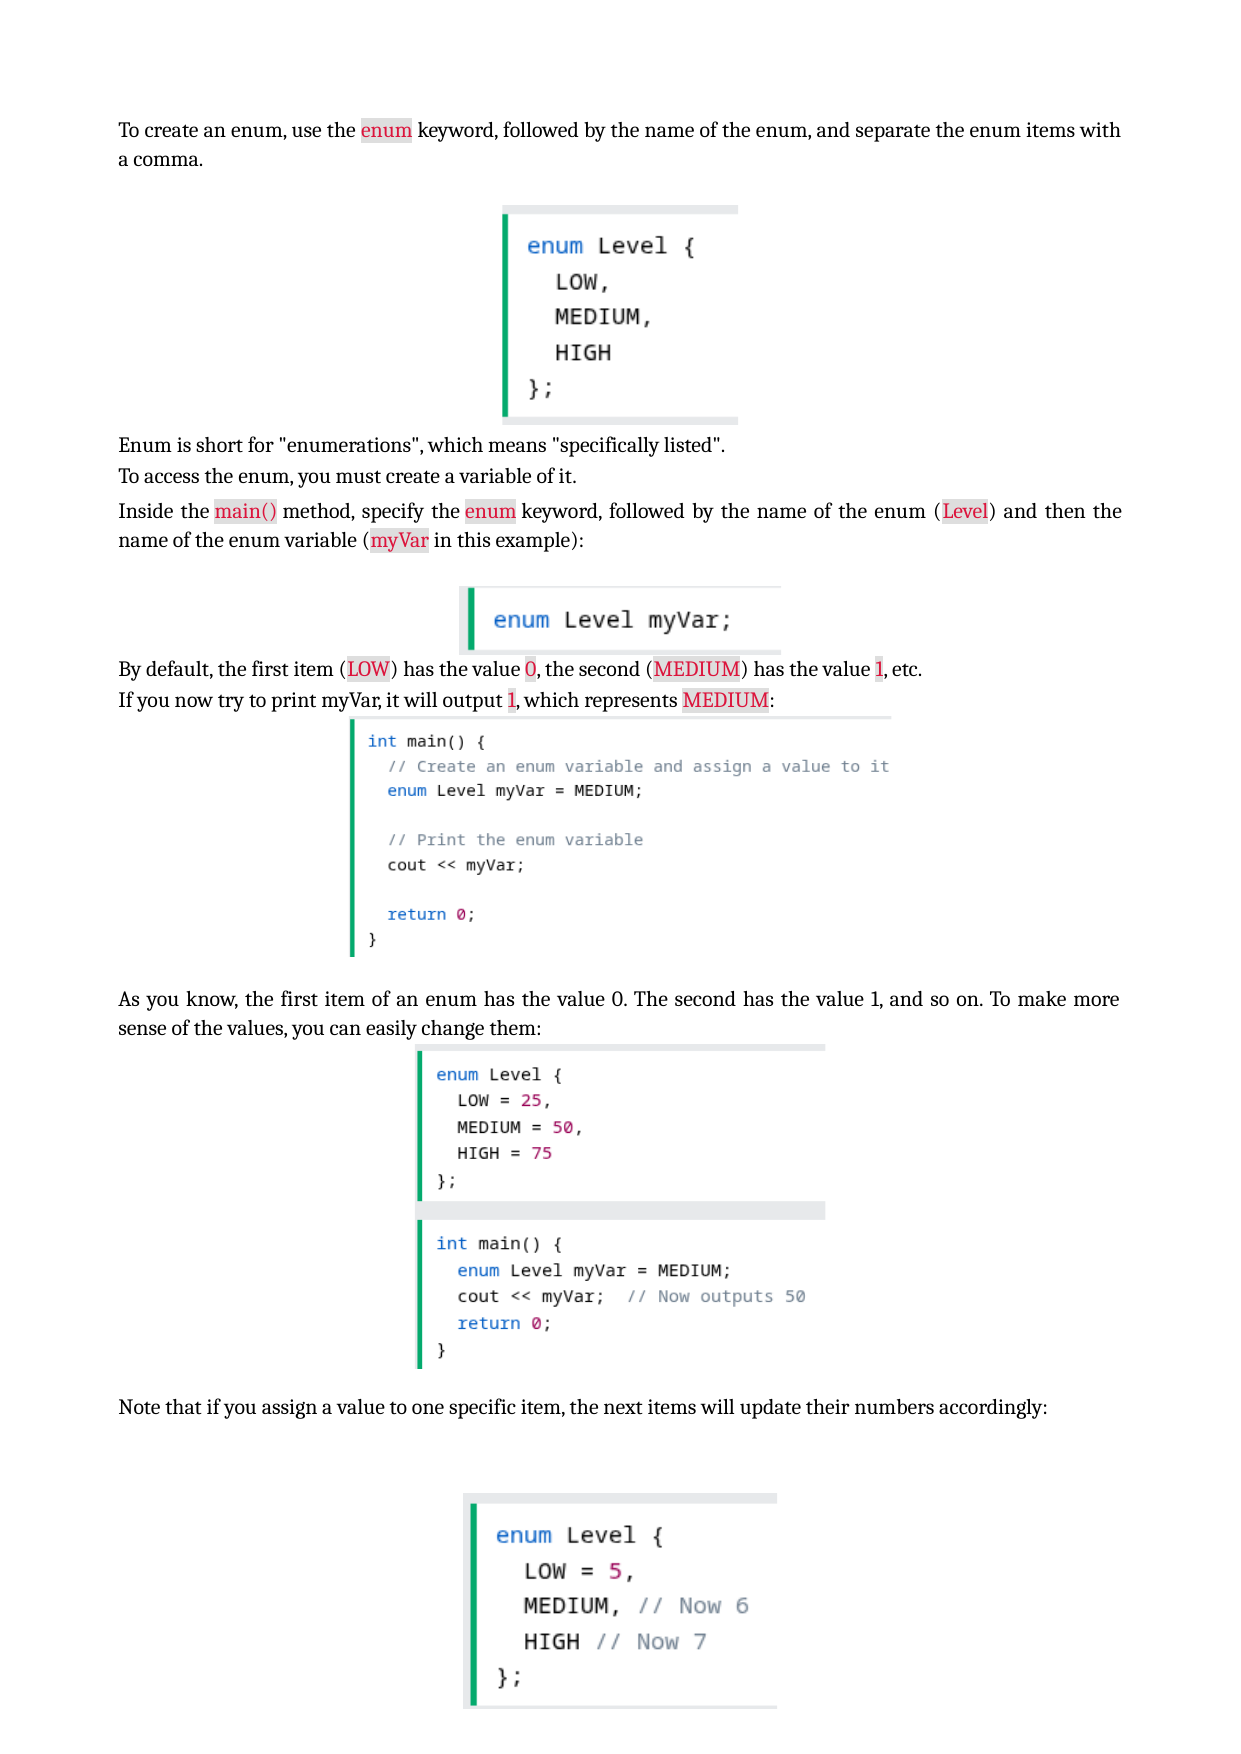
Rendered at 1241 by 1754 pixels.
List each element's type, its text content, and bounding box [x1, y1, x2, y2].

text Enum is short for "enumerations", which means "specifically listed". [118, 432, 1122, 457]
text Inside the main() method, specify the enum keyword, followed by the name of the enum (Level) and then the name of the enum variable (myVar in this example): [118, 498, 1122, 553]
text Note that if you assign a value to one specific item, the next items will update their numbers accordingly: [118, 1394, 1122, 1419]
text To create an enum, use the enum keyword, followed by the name of the enum, and separate the enum items with a comma. [118, 118, 1122, 172]
picture [502, 205, 739, 425]
picture [459, 586, 782, 655]
text As you know, the first item of an enum has the value 0. The second has the value 1, and so on. To make more sense of the values, you can easily change them: [118, 987, 1122, 1041]
text By default, the first item (LOW) has the value 0, the second (MEDIUM) has the value 1, etc. [118, 656, 1122, 682]
picture [348, 716, 892, 957]
picture [414, 1044, 826, 1369]
text To access the enum, you must create a variable of it. [118, 463, 1122, 489]
text If you now try to print myVar, it will output 1, which represents MEDIUM: [118, 688, 1122, 713]
picture [463, 1493, 778, 1709]
